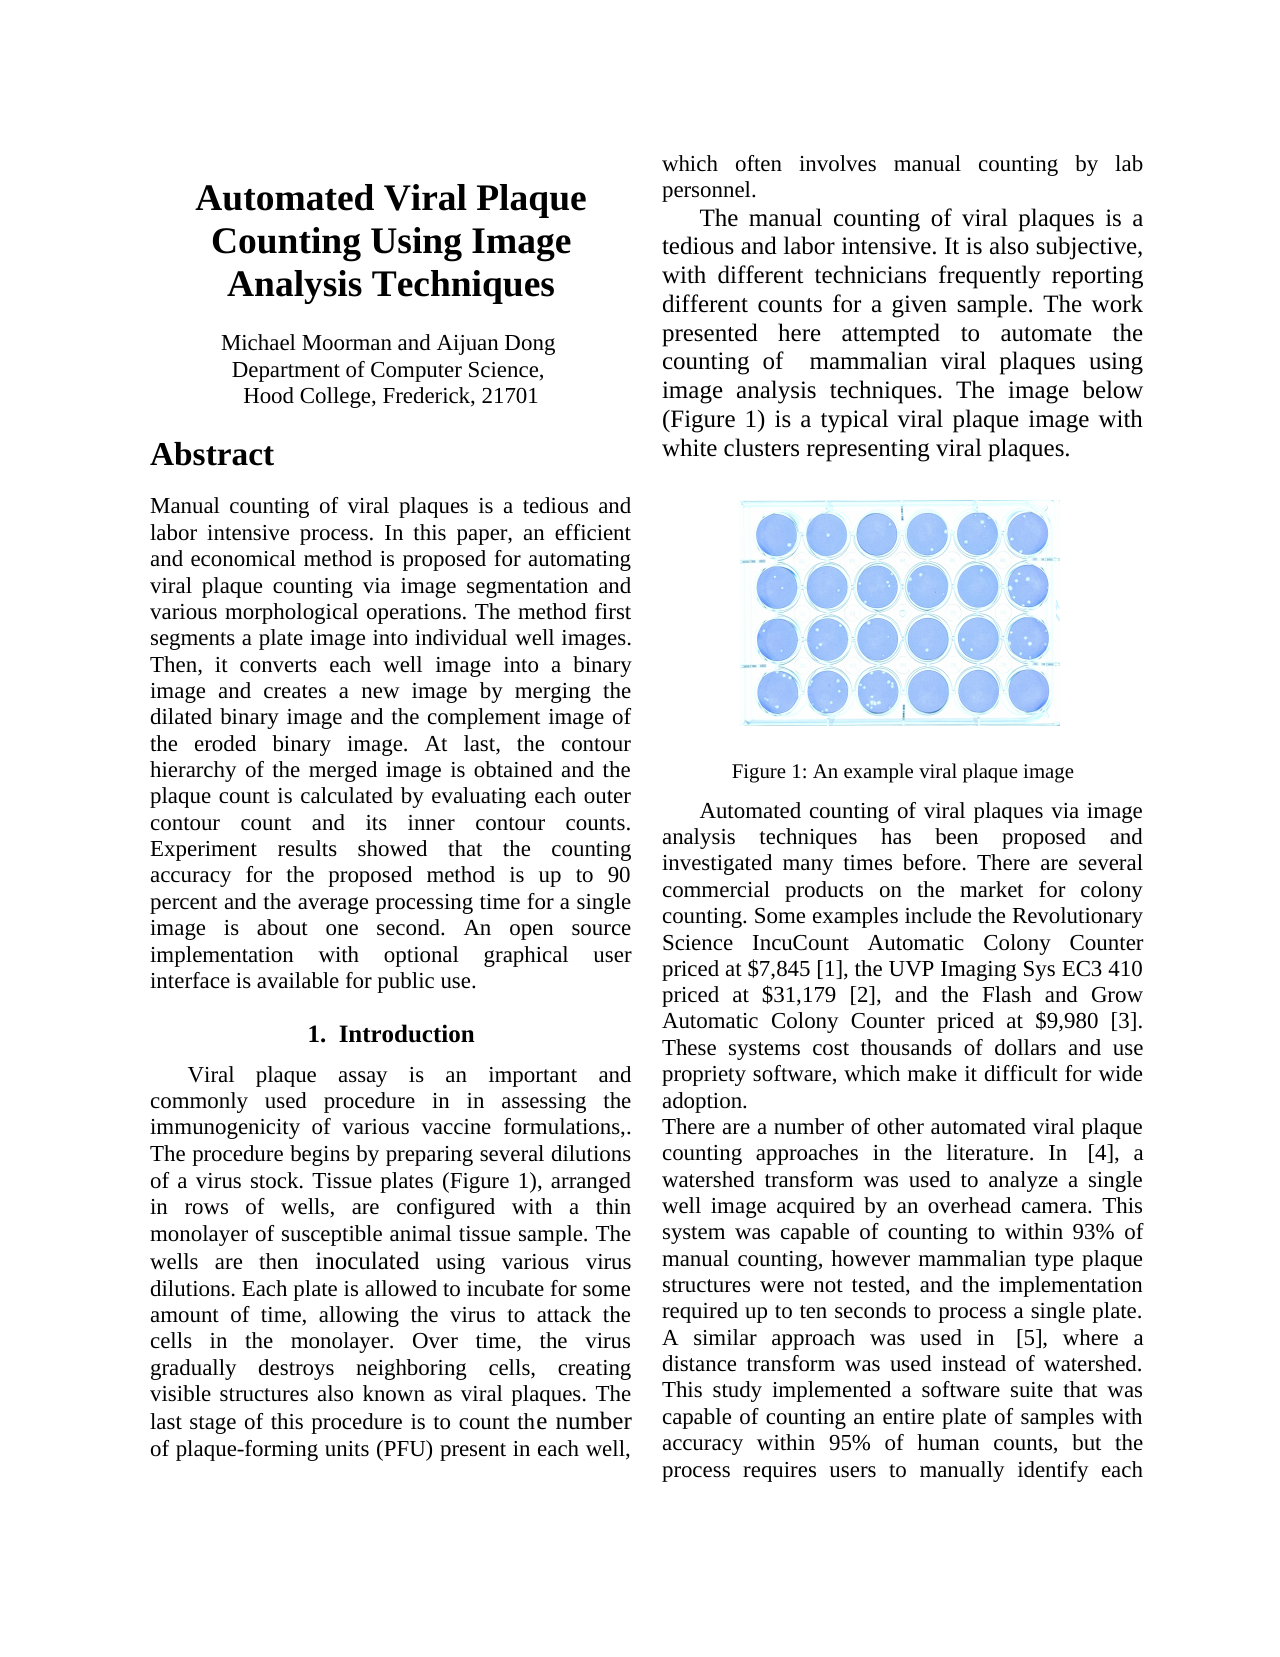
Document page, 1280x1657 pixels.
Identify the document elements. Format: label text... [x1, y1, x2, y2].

text The manual counting of viral plaques is a tedious and labor intensive. It is also subjective, with different technicians frequently reporting different counts for a given sample. The work presented here attempted to automate the counting of mammalian viral plaques using image analysis techniques. The image below (Figure 1) is a typical viral plaque image with white clusters representing viral plaques. [662, 203, 1144, 461]
text Michael Moorman and Aijuan Dong [150, 329, 632, 356]
subtitle Abstract [150, 434, 632, 473]
title Automated Viral Plaque Counting Using Image Analysis Techniques [150, 175, 632, 304]
text There are a number of other automated viral plaque counting approaches in the literature. In [4], a watershed transform was used to analyze a single well image acquired by an overhead camera. This system was capable of counting to within 93% of manual counting, however mammalian type plaque structures were not tested, and the implementation required up to ten seconds to process a single plate. A similar approach was used in [5], where a distance transform was used instead of watershed. This study implemented a software suite that was capable of counting an entire plate of samples with accuracy within 95% of human counts, but the process requires users to manually identify each [662, 1113, 1144, 1482]
text Department of Computer Science, [150, 356, 632, 382]
text Manual counting of viral plaques is a tedious and labor intensive process. In this paper, an efficient and economical method is proposed for automating viral plaque counting via image segmentation and various morphological operations. The method first segments a plate image into individual well images. Then, it converts each well image into a binary image and creates a new image by merging the dilated binary image and the complement image of the eroded binary image. At last, the contour hierarchy of the merged image is obtained and the plaque count is calculated by evaluating each outer contour count and its inner contour counts. Experiment results showed that the counting accuracy for the proposed method is up to 90 percent and the average processing time for a single image is about one second. An open source implementation with optional graphical user interface is available for public use. [150, 493, 632, 993]
text Automated counting of viral plaques via image analysis techniques has been proposed and investigated many times before. There are several commercial products on the market for colony counting. Some examples include the Revolutionary Science IncuCount Automatic Colony Counter priced at $7,845 [1], the UVP Imaging Sys EC3 410 priced at $31,179 [2], and the Flash and Grow Automatic Colony Counter priced at $9,980 [3]. These systems cost thousands of dollars and use propriety software, which make it difficult for wide adoption. [662, 797, 1144, 1113]
picture [739, 500, 1060, 726]
text Viral plaque assay is an important and commonly used procedure in in assessing the immunogenicity of various vaccine formulations,. The procedure begins by preparing several dilutions of a virus stock. Tissue plates (Figure 1), arranged in rows of wells, are configured with a thin monolayer of susceptible animal tissue sample. The wells are then inoculated using various virus dilutions. Each plate is allowed to incubate for some amount of time, allowing the virus to attack the cells in the monolayer. Over time, the virus gradually destroys neighboring cells, creating visible structures also known as viral plaques. The last stage of this procedure is to count the number of plaque-forming units (PFU) present in each well, [150, 1061, 632, 1462]
text Figure 1: An example viral plaque image [662, 759, 1144, 783]
subtitle 1. Introduction [150, 1019, 632, 1048]
text which often involves manual counting by lab personnel. [662, 150, 1144, 203]
text Hood College, Frederick, 21701 [150, 382, 632, 408]
